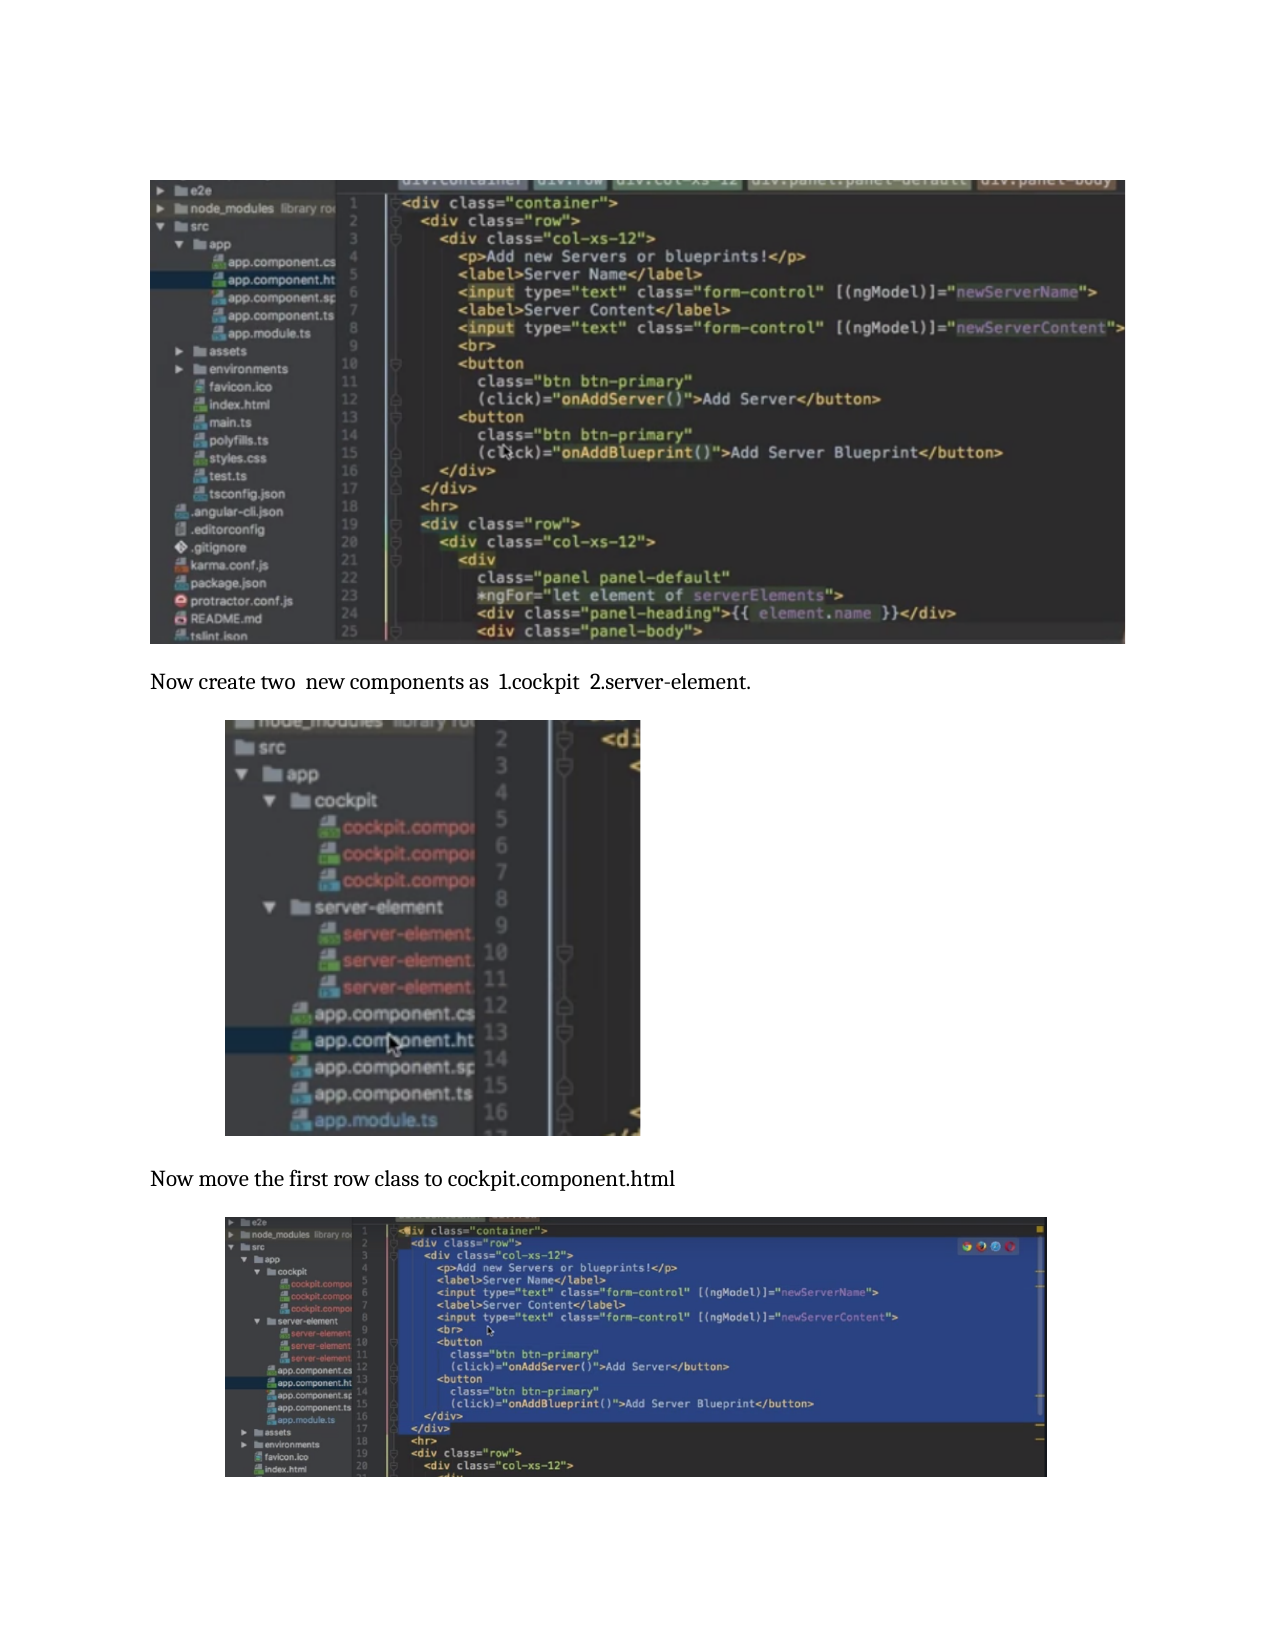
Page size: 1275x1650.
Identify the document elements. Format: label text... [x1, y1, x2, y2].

text Now create two new components as 1.cockpit 2.server-element. [150, 669, 1125, 695]
subtitle Now move the first row class to cockpit.component.html [150, 1166, 1125, 1192]
picture [225, 1217, 1047, 1477]
picture [225, 720, 641, 1136]
picture [150, 180, 1125, 644]
